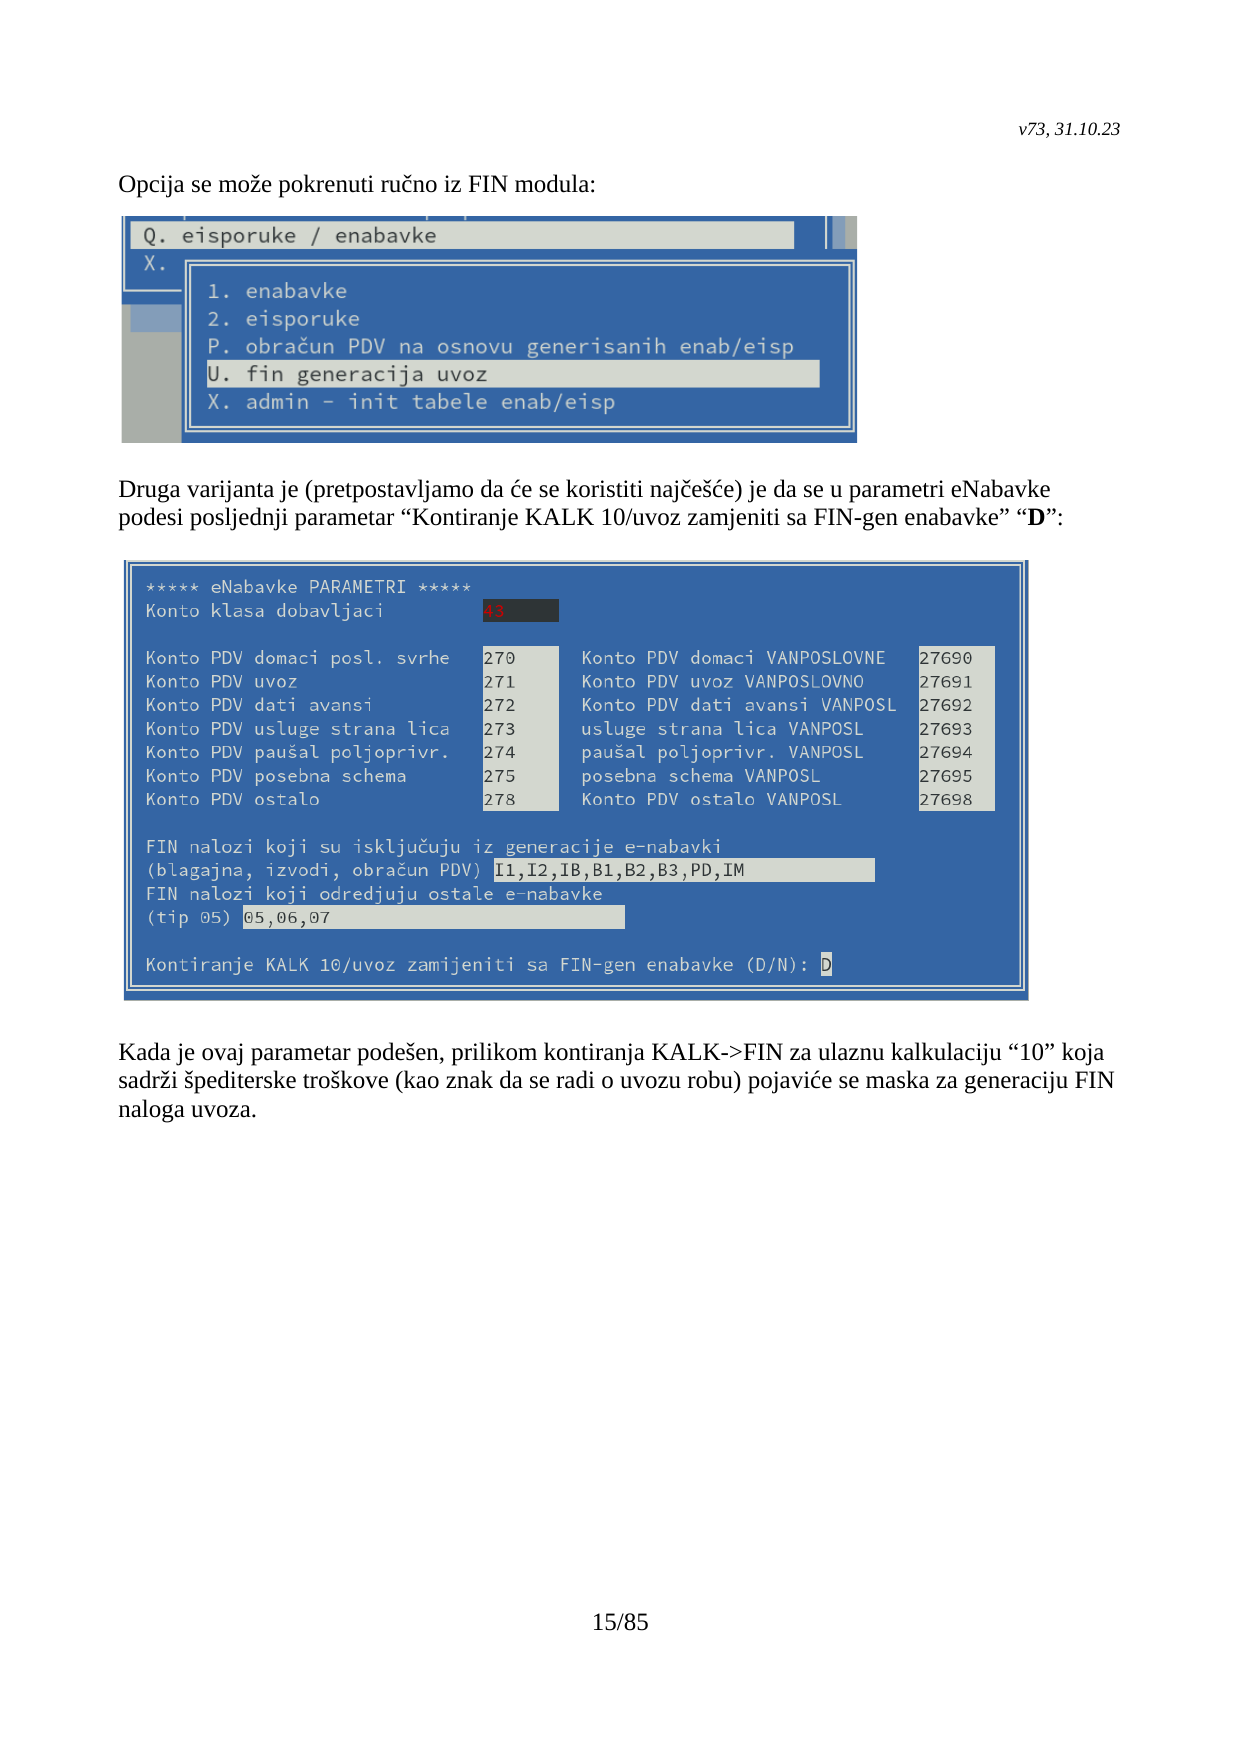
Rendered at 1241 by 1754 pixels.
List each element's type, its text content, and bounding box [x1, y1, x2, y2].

text Opcija se može pokrenuti ručno iz FIN modula: [118, 169, 1122, 198]
picture [121, 216, 858, 443]
picture [123, 560, 1029, 1001]
text Druga varijanta je (pretpostavljamo da će se koristiti najčešće) je da se u parametri eNabavke podesi posljednji parametar “Kontiranje KALK 10/uvoz zamjeniti sa FIN-gen enabavke” “D”: [118, 474, 1122, 531]
text Kada je ovaj parametar podešen, prilikom kontiranja KALK->FIN za ulaznu kalkulaciju “10” koja sadrži špediterske troškove (kao znak da se radi o uvozu robu) pojaviće se maska za generaciju FIN naloga uvoza. [118, 1037, 1122, 1123]
